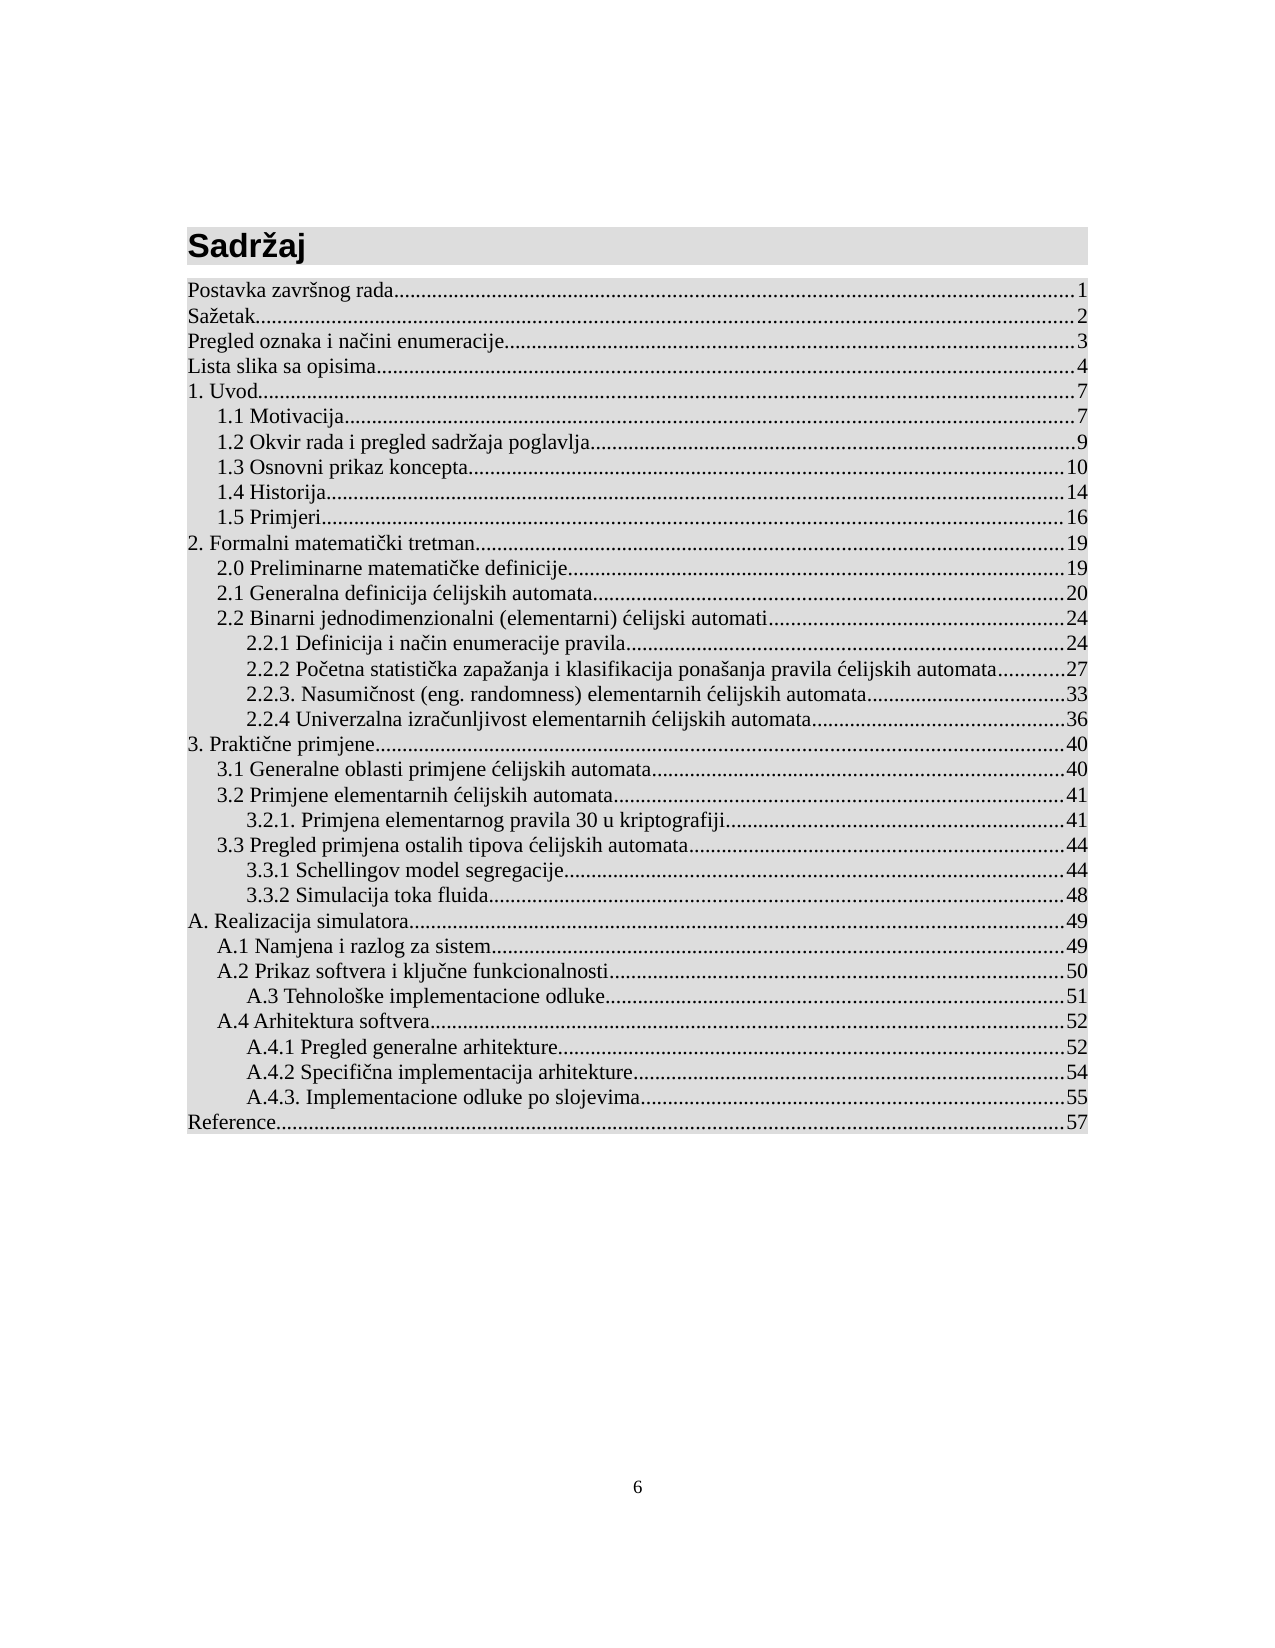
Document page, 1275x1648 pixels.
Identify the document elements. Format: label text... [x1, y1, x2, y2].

text 1.5 Primjeri 16 [217, 504, 1088, 529]
text 3.3.2 Simulacija toka fluida 48 [246, 882, 1088, 908]
text 2. Formalni matematički tretman 19 [187, 529, 1088, 555]
text Sažetak 2 [187, 303, 1088, 328]
text 1. Uvod 7 [187, 378, 1088, 403]
text Postavka završnog rada 1 [187, 277, 1088, 303]
text Reference 57 [187, 1109, 1088, 1134]
text 2.2 Binarni jednodimenzionalni (elementarni) ćelijski automati 24 [217, 605, 1088, 630]
text 1.4 Historija 14 [217, 479, 1088, 504]
text 3.1 Generalne oblasti primjene ćelijskih automata 40 [217, 756, 1088, 782]
text 2.2.4 Univerzalna izračunljivost elementarnih ćelijskih automata 36 [246, 706, 1088, 731]
text 2.1 Generalna definicija ćelijskih automata 20 [217, 580, 1088, 605]
text A. Realizacija simulatora 49 [187, 908, 1088, 933]
text 3.2.1. Primjena elementarnog pravila 30 u kriptografiji 41 [246, 807, 1088, 832]
text 1.2 Okvir rada i pregled sadržaja poglavlja 9 [217, 429, 1088, 454]
text A.4.3. Implementacione odluke po slojevima 55 [246, 1084, 1088, 1109]
text A.4.1 Pregled generalne arhitekture 52 [246, 1034, 1088, 1059]
text 2.2.3. Nasumičnost (eng. randomness) elementarnih ćelijskih automata 33 [246, 681, 1088, 706]
text A.3 Tehnološke implementacione odluke 51 [246, 983, 1088, 1008]
text 1.1 Motivacija 7 [217, 403, 1088, 429]
text 3. Praktične primjene 40 [187, 731, 1088, 756]
text A.4 Arhitektura softvera 52 [217, 1008, 1088, 1034]
text 2.2.2 Početna statistička zapažanja i klasifikacija ponašanja pravila ćelijskih automata 27 [246, 656, 1088, 681]
text 2.2.1 Definicija i način enumeracije pravila 24 [246, 630, 1088, 656]
text 3.3 Pregled primjena ostalih tipova ćelijskih automata 44 [217, 832, 1088, 857]
text 3.3.1 Schellingov model segregacije 44 [246, 857, 1088, 882]
text A.1 Namjena i razlog za sistem 49 [217, 933, 1088, 958]
text 1.3 Osnovni prikaz koncepta 10 [217, 454, 1088, 479]
text 3.2 Primjene elementarnih ćelijskih automata 41 [217, 782, 1088, 807]
text Pregled oznaka i načini enumeracije 3 [187, 328, 1088, 353]
text 2.0 Preliminarne matematičke definicije 19 [217, 555, 1088, 580]
text A.4.2 Specifična implementacija arhitekture 54 [246, 1059, 1088, 1084]
subtitle Sadržaj [187, 227, 1088, 265]
text A.2 Prikaz softvera i ključne funkcionalnosti 50 [217, 958, 1088, 983]
text Lista slika sa opisima 4 [187, 353, 1088, 378]
